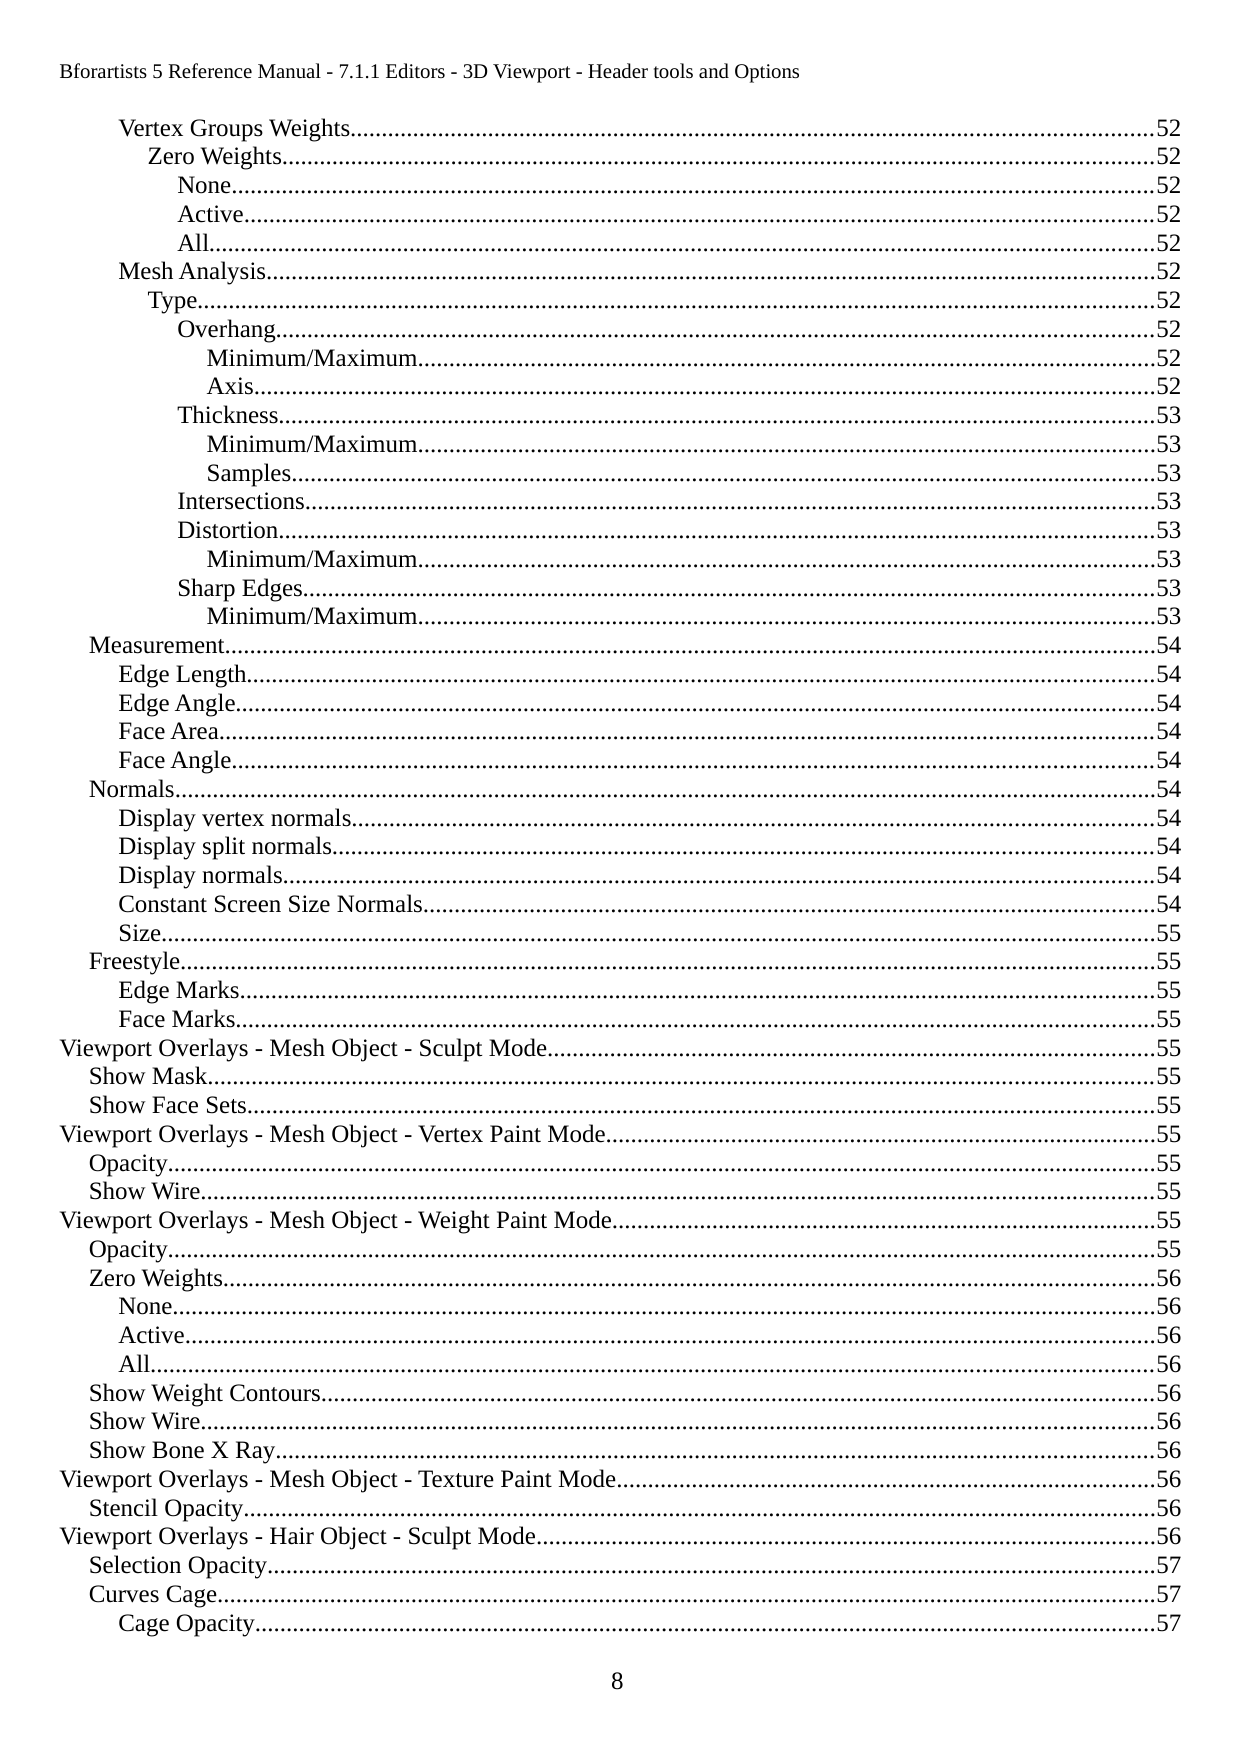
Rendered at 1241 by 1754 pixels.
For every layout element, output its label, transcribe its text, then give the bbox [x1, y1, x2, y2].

text Overhang 52 [177, 314, 1181, 343]
text Show Mask 55 [88, 1061, 1181, 1090]
text Freestyle 55 [88, 946, 1181, 975]
text Minimum/Maximum 52 [206, 343, 1181, 371]
text Show Wire 56 [88, 1406, 1181, 1435]
text Thickness 53 [177, 400, 1181, 429]
text Edge Marks 55 [118, 975, 1181, 1004]
text Stencil Opacity 56 [88, 1493, 1181, 1521]
text Type 52 [147, 285, 1181, 314]
text Zero Weights 52 [147, 141, 1181, 170]
text Selection Opacity 57 [88, 1550, 1181, 1579]
text Constant Screen Size Normals 54 [118, 889, 1181, 918]
text Show Bone X Ray 56 [88, 1435, 1181, 1464]
text Vertex Groups Weights 52 [118, 113, 1181, 141]
text All 52 [177, 228, 1181, 256]
text Display split normals 54 [118, 831, 1181, 860]
text Minimum/Maximum 53 [206, 544, 1181, 573]
text All 56 [118, 1349, 1181, 1378]
text Sharp Edges 53 [177, 573, 1181, 601]
text Axis 52 [206, 371, 1181, 400]
text None 52 [177, 170, 1181, 199]
text Edge Length 54 [118, 659, 1181, 688]
text None 56 [118, 1291, 1181, 1320]
text Opacity 55 [88, 1148, 1181, 1176]
text Display normals 54 [118, 860, 1181, 889]
text Measurement 54 [88, 630, 1181, 659]
text Curves Cage 57 [88, 1579, 1181, 1608]
text Zero Weights 56 [88, 1263, 1181, 1291]
text Display vertex normals 54 [118, 803, 1181, 831]
text Size 55 [118, 918, 1181, 946]
text Active 56 [118, 1320, 1181, 1349]
text Opacity 55 [88, 1234, 1181, 1263]
text Viewport Overlays - Mesh Object - Vertex Paint Mode 55 [59, 1119, 1181, 1148]
text Face Area 54 [118, 716, 1181, 745]
text Viewport Overlays - Mesh Object - Texture Paint Mode 56 [59, 1464, 1181, 1493]
text Viewport Overlays - Mesh Object - Sculpt Mode 55 [59, 1033, 1181, 1061]
text Face Angle 54 [118, 745, 1181, 774]
text Mesh Analysis 52 [118, 256, 1181, 285]
text Samples 53 [206, 458, 1181, 486]
text Viewport Overlays - Hair Object - Sculpt Mode 56 [59, 1521, 1181, 1550]
text Intersections 53 [177, 486, 1181, 515]
text Viewport Overlays - Mesh Object - Weight Paint Mode 55 [59, 1205, 1181, 1234]
text Edge Angle 54 [118, 688, 1181, 716]
text Normals 54 [88, 774, 1181, 803]
text Cage Opacity 57 [118, 1608, 1181, 1636]
text Distortion 53 [177, 515, 1181, 544]
text Face Marks 55 [118, 1004, 1181, 1033]
text Show Weight Contours 56 [88, 1378, 1181, 1406]
text Show Wire 55 [88, 1176, 1181, 1205]
text Show Face Sets 55 [88, 1090, 1181, 1119]
text Minimum/Maximum 53 [206, 601, 1181, 630]
text Minimum/Maximum 53 [206, 429, 1181, 458]
text Active 52 [177, 199, 1181, 228]
